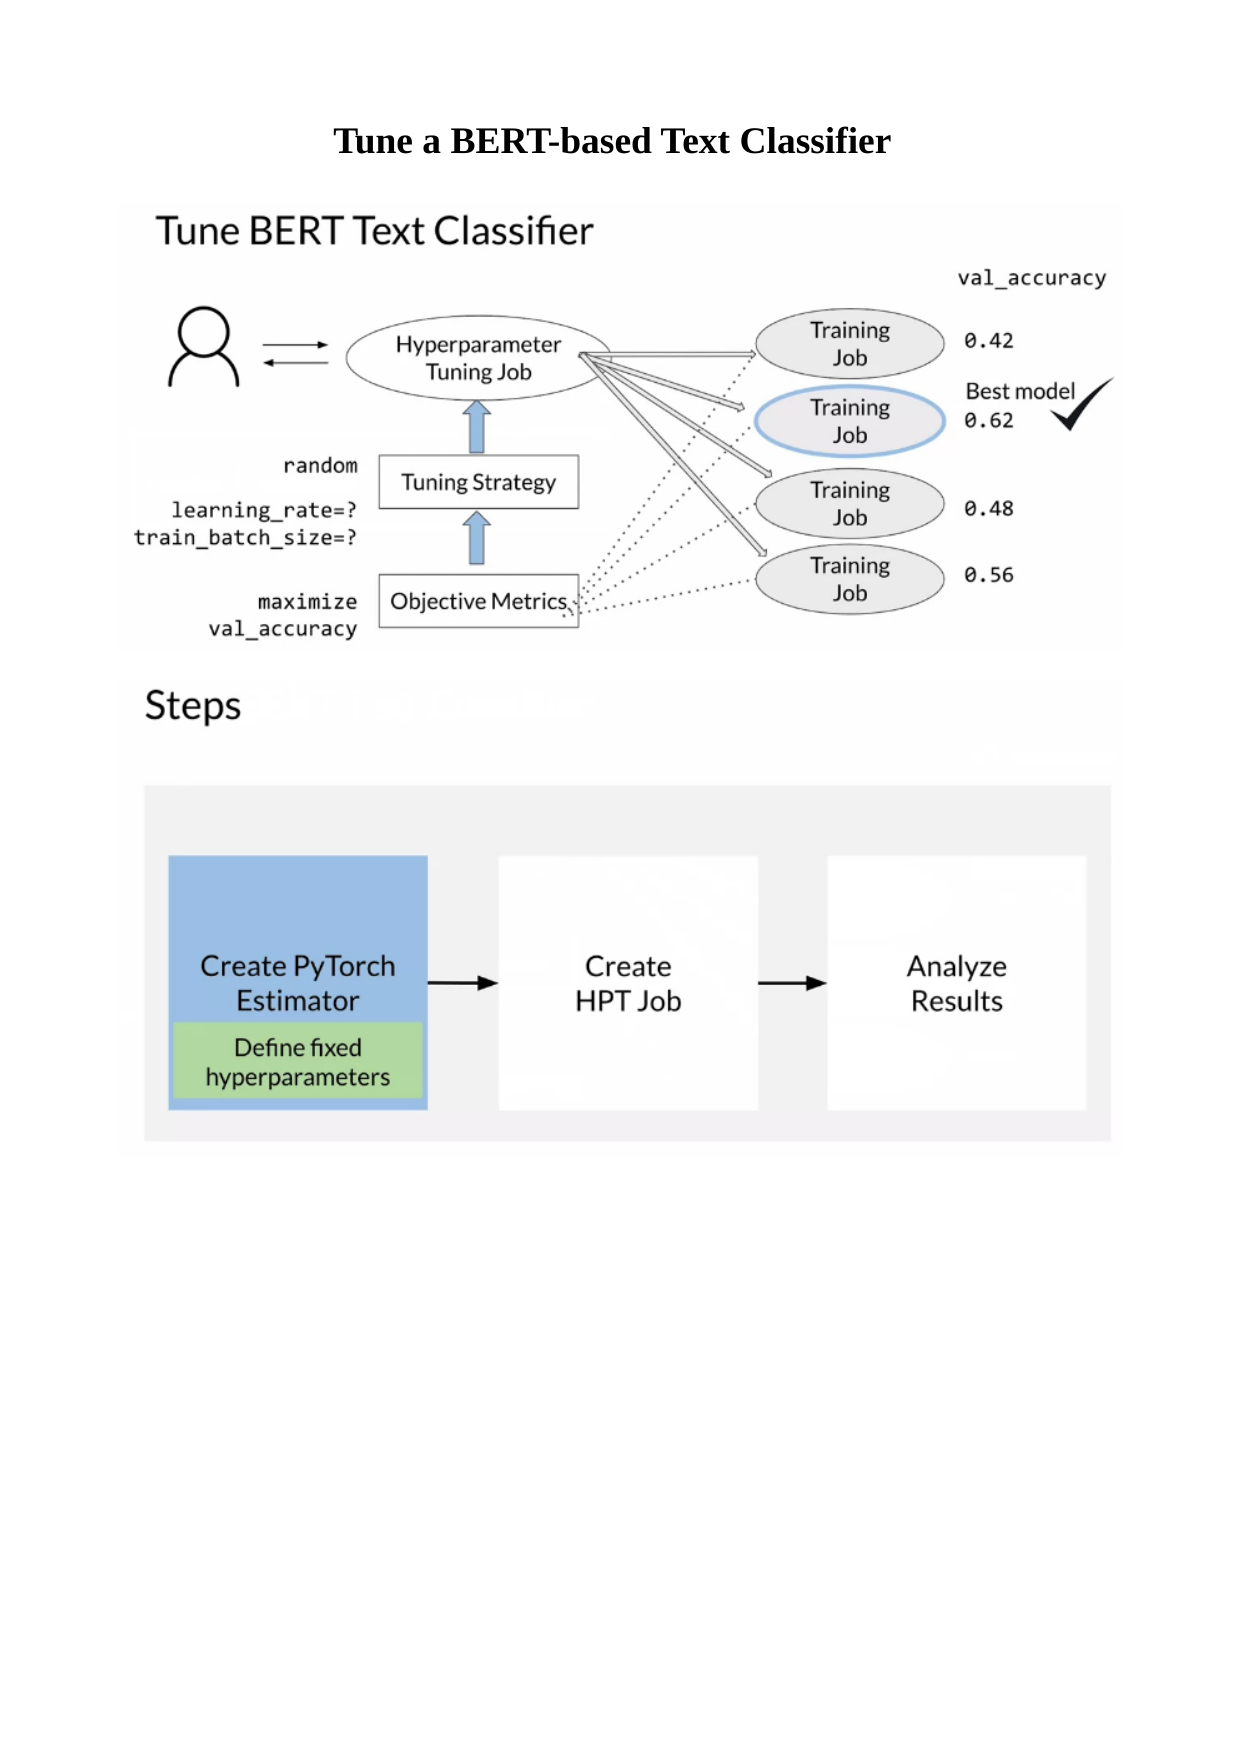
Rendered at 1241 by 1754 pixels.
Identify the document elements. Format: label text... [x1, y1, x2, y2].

picture [118, 202, 1123, 653]
subtitle Tune a BERT-based Text Classifier [118, 118, 1122, 161]
picture [118, 681, 1123, 1158]
